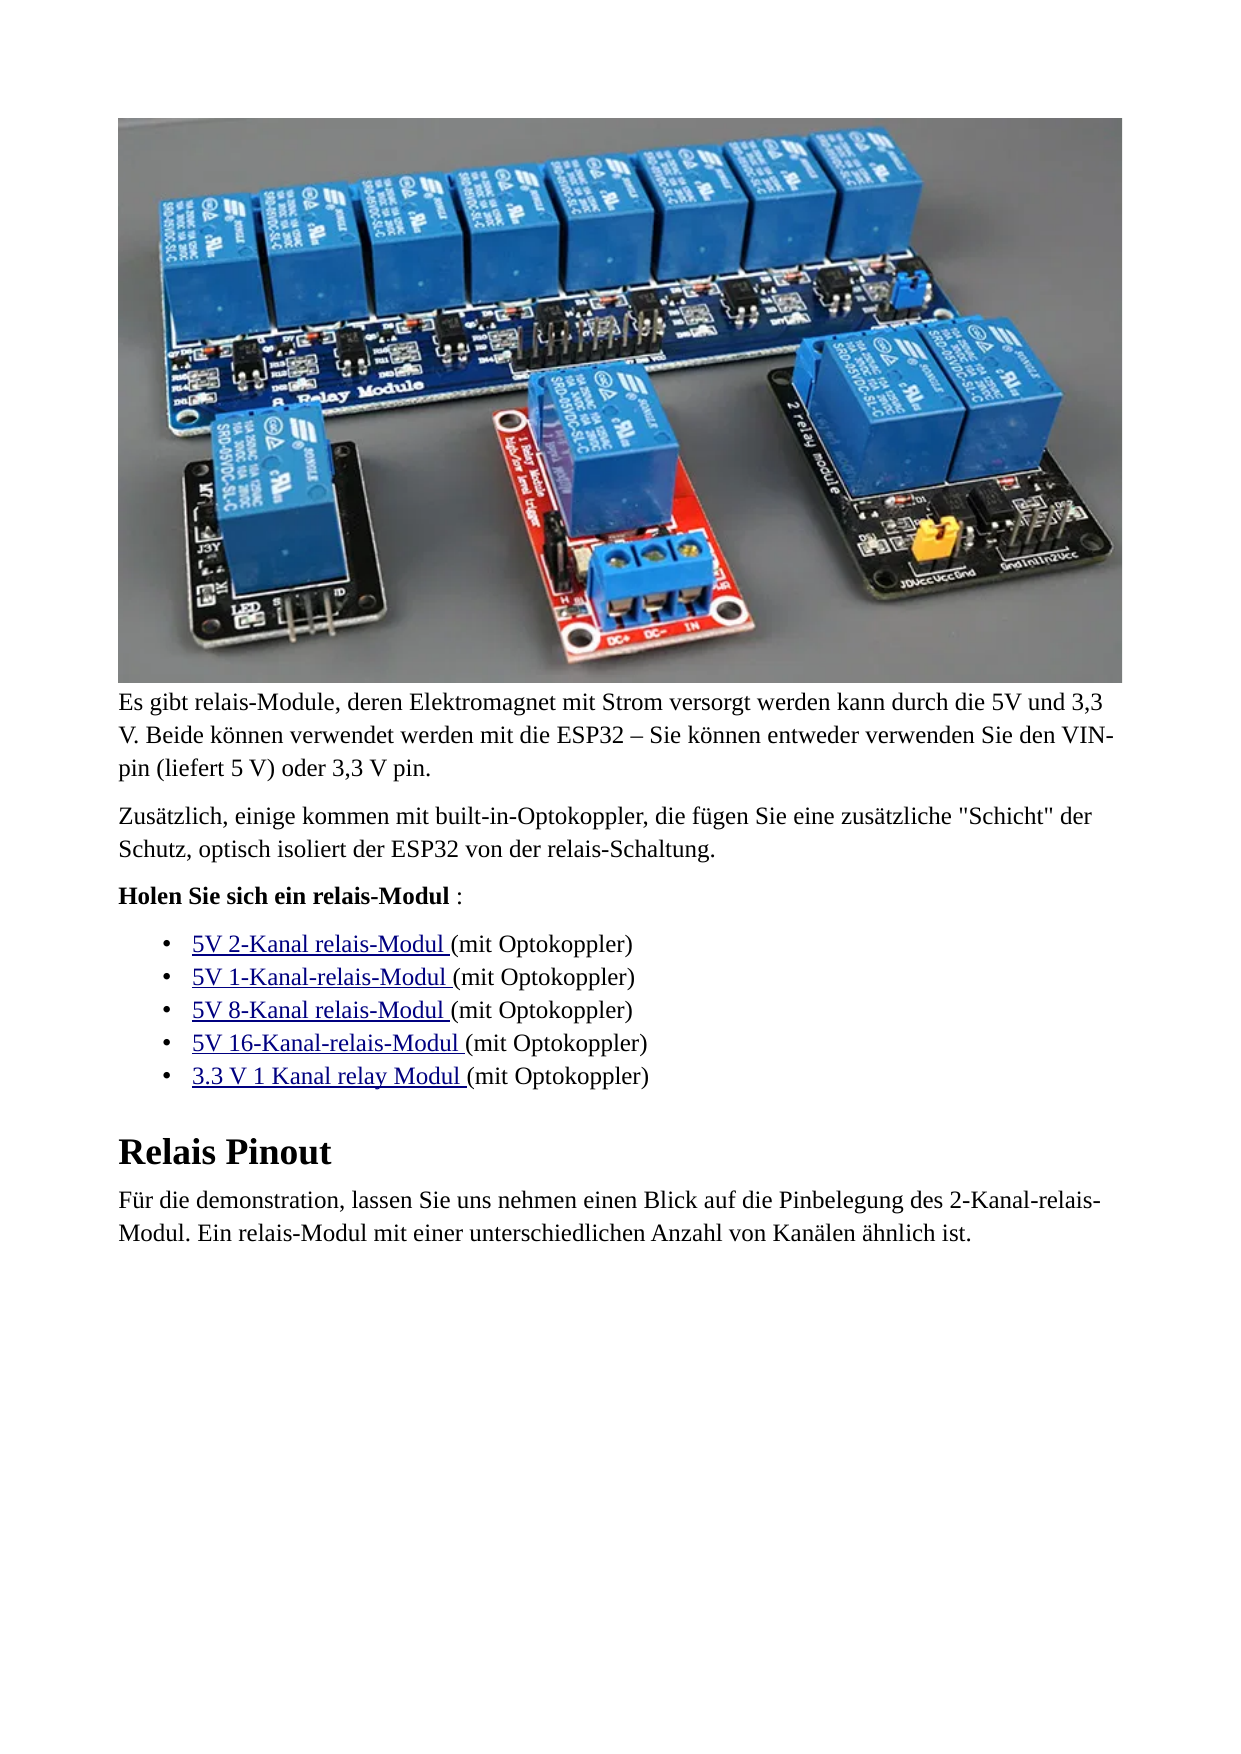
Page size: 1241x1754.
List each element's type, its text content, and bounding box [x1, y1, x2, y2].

list 5V 1-Kanal-relais-Modul (mit Optokoppler) [162, 962, 1122, 991]
text Holen Sie sich ein relais-Modul : [118, 881, 1122, 910]
list 5V 2-Kanal relais-Modul (mit Optokoppler) [162, 929, 1122, 958]
text Zusätzlich, einige kommen mit built-in-Optokoppler, die fügen Sie eine zusätzliche "Schicht" der Schutz, optisch isoliert der ESP32 von der relais-Schaltung. [118, 801, 1122, 863]
picture [118, 118, 1123, 683]
subtitle Relais Pinout [118, 1129, 1122, 1173]
list 5V 8-Kanal relais-Modul (mit Optokoppler) [162, 995, 1122, 1024]
text Für die demonstration, lassen Sie uns nehmen einen Blick auf die Pinbelegung des 2-Kanal-relais-Modul. Ein relais-Modul mit einer unterschiedlichen Anzahl von Kanälen ähnlich ist. [118, 1185, 1122, 1247]
text Es gibt relais-Module, deren Elektromagnet mit Strom versorgt werden kann durch die 5V und 3,3 V. Beide können verwendet werden mit die ESP32 – Sie können entweder verwenden Sie den VIN-pin (liefert 5 V) oder 3,3 V pin. [118, 683, 1122, 782]
list 3.3 V 1 Kanal relay Modul (mit Optokoppler) [162, 1061, 1122, 1090]
list 5V 16-Kanal-relais-Modul (mit Optokoppler) [162, 1028, 1122, 1057]
